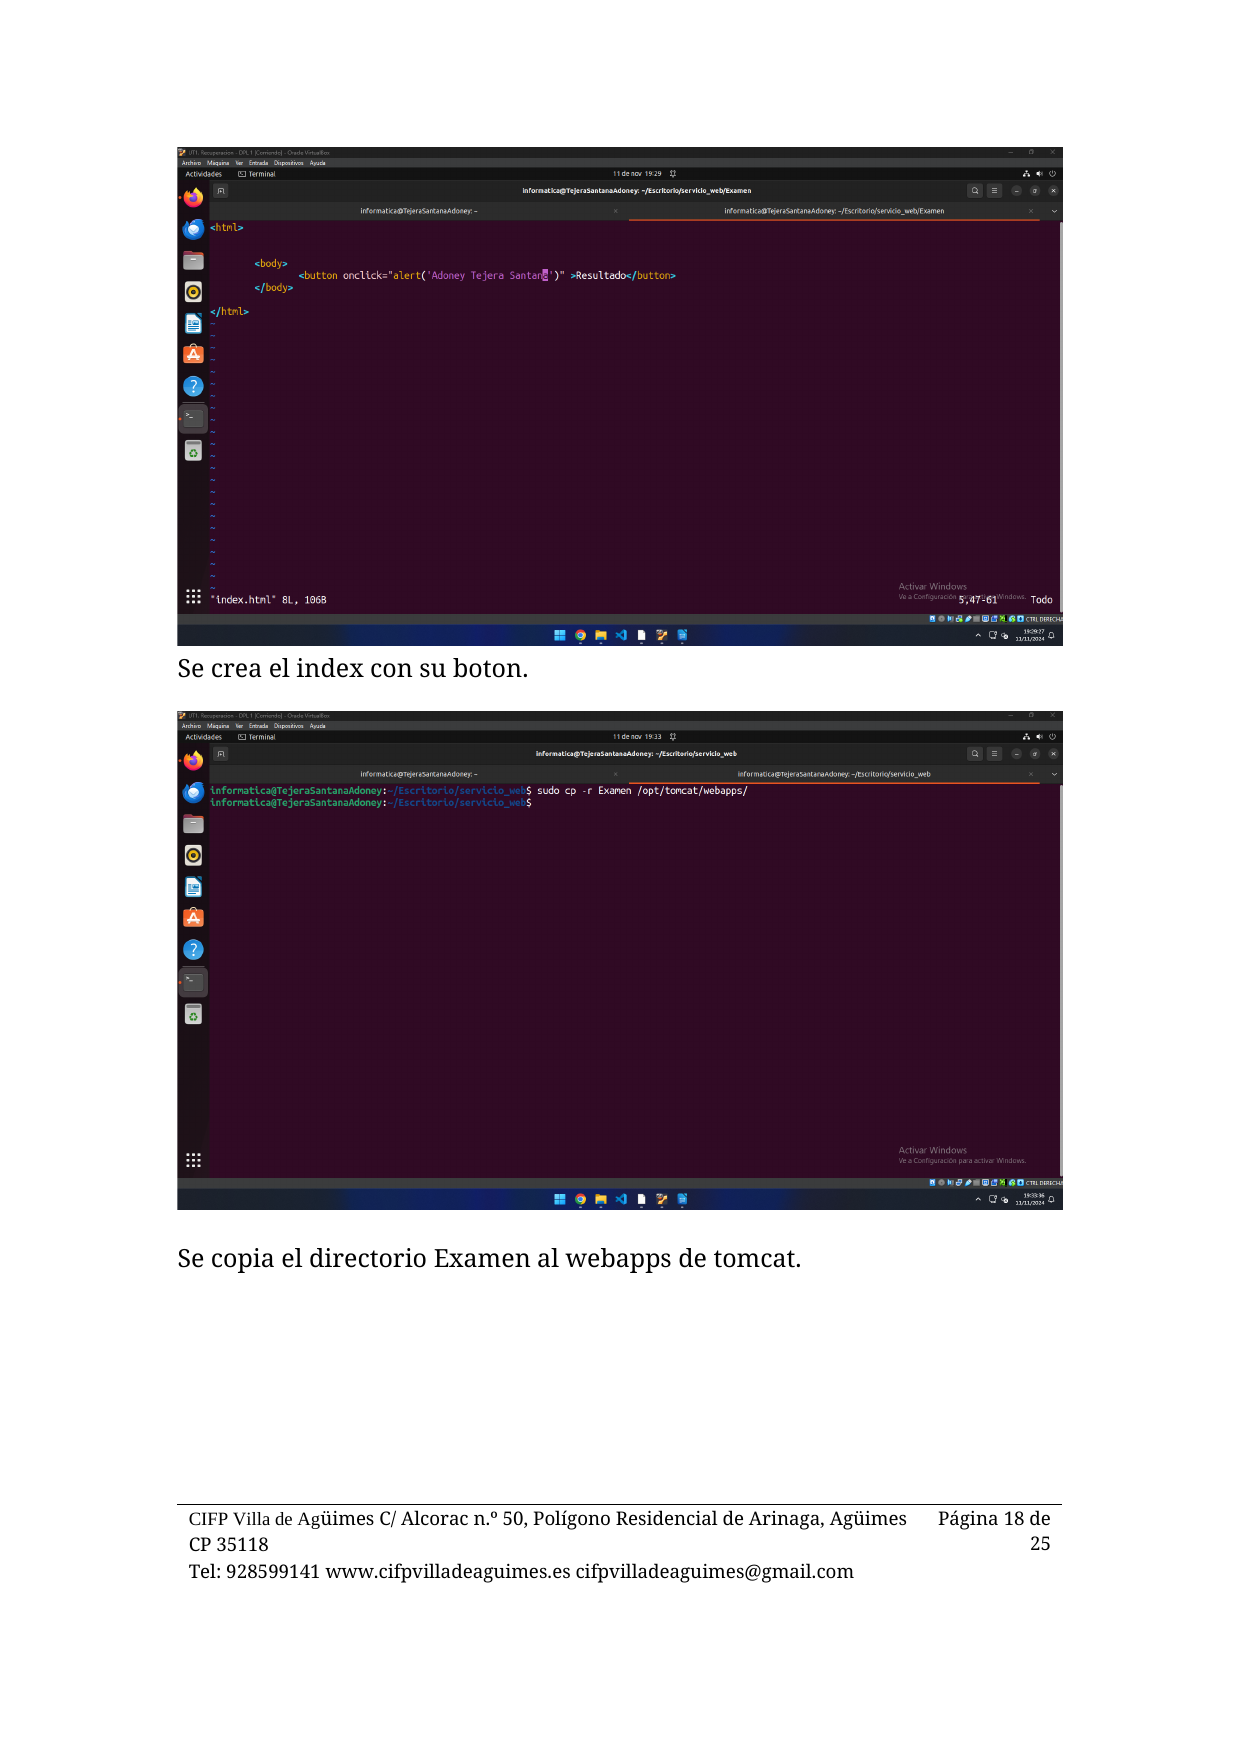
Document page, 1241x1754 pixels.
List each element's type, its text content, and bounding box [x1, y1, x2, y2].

text Se copia el directorio Examen al webapps de tomcat. [177, 1210, 1063, 1274]
text Se crea el index con su boton. [177, 646, 1063, 685]
picture [177, 711, 1063, 1210]
picture [177, 147, 1063, 646]
